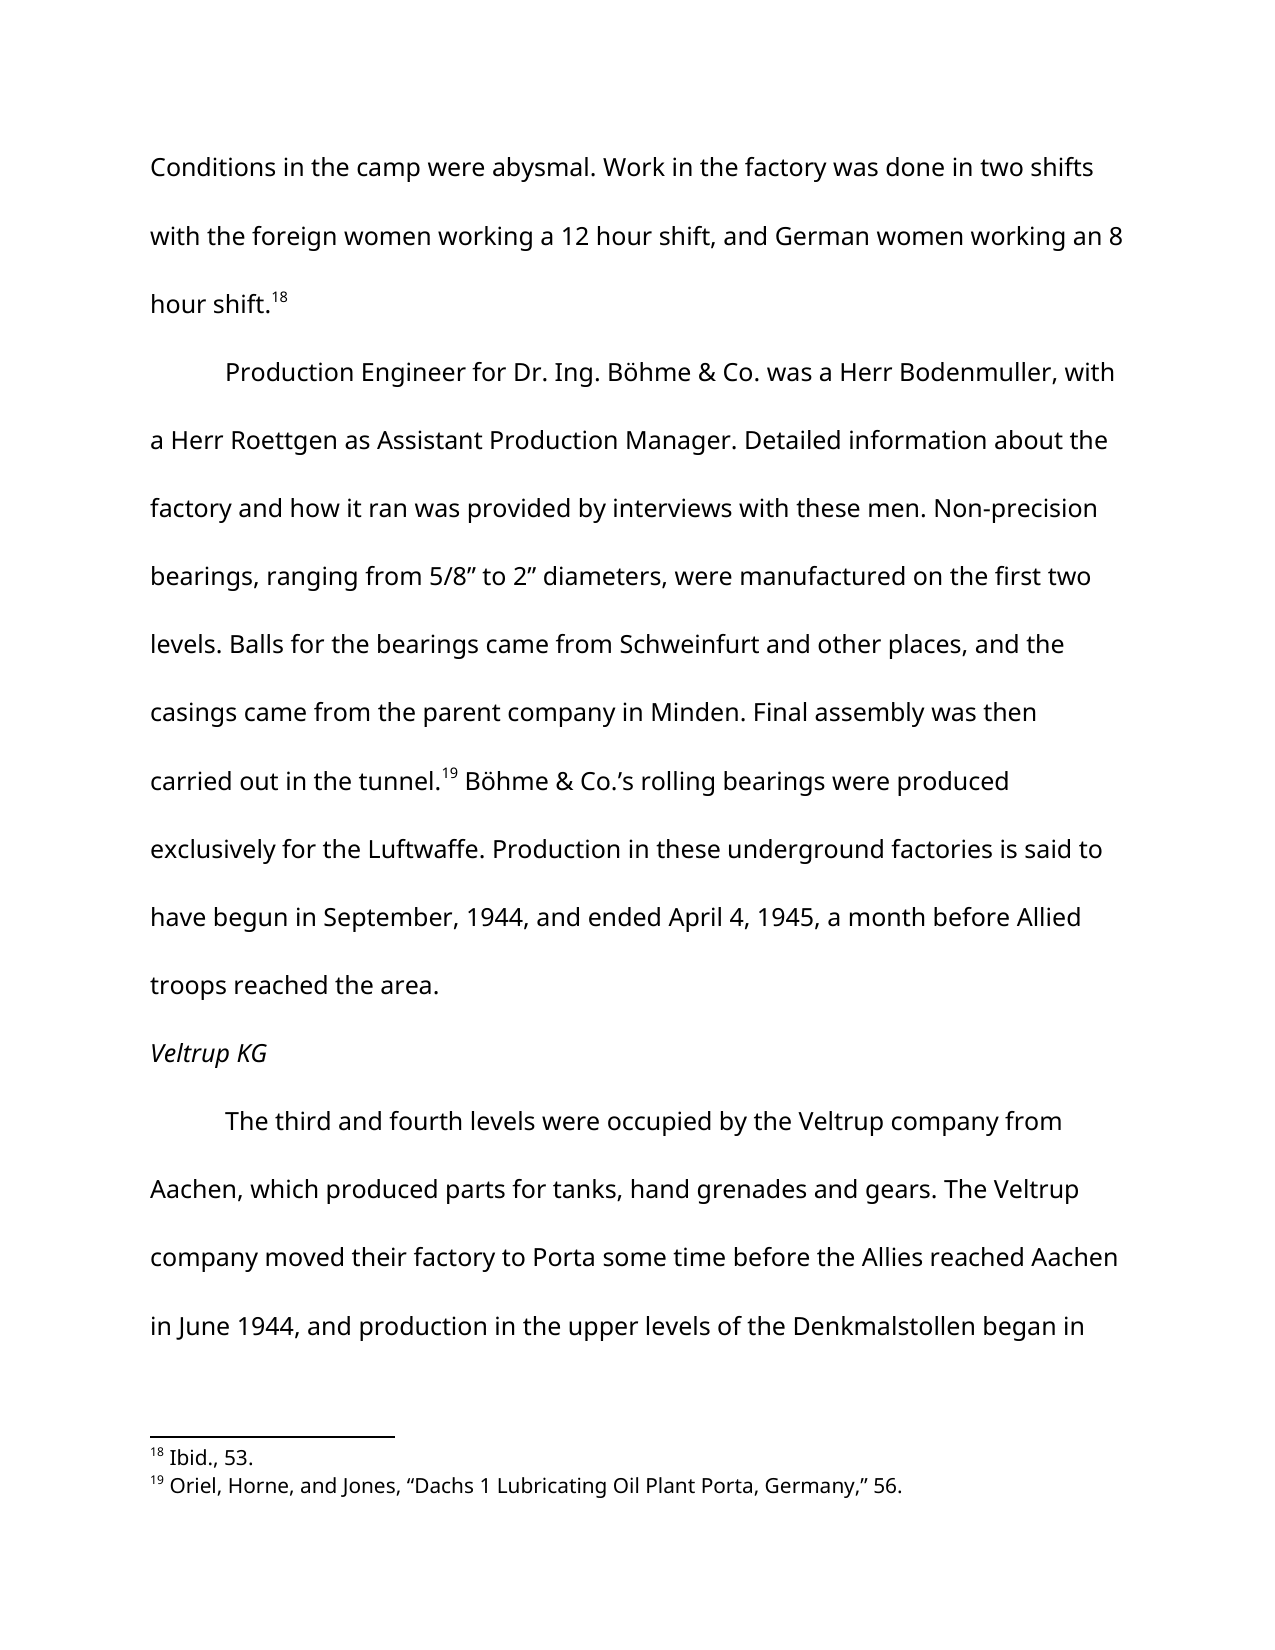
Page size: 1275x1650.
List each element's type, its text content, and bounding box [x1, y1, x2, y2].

text Ibid., 53. [150, 1443, 1125, 1472]
text The third and fourth levels were occupied by the Veltrup company from Aachen, which produced parts for tanks, hand grenades and gears. The Veltrup company moved their factory to Porta some time before the Allies reached Aachen in June 1944, and production in the upper levels of the Denkmalstollen began in [150, 1104, 1125, 1342]
text Veltrup KG [150, 1036, 1125, 1070]
text Oriel, Horne, and Jones, “Dachs 1 Lubricating Oil Plant Porta, Germany,” 56. [150, 1472, 1125, 1500]
text Production Engineer for Dr. Ing. Böhme & Co. was a Herr Bodenmuller, with a Herr Roettgen as Assistant Production Manager. Detailed information about the factory and how it ran was provided by interviews with these men. Non-precision bearings, ranging from 5/8” to 2” diameters, were manufactured on the first two levels. Balls for the bearings came from Schweinfurt and other places, and the casings came from the parent company in Minden. Final assembly was then carried out in the tunnel. Böhme & Co.’s rolling bearings were produced exclusively for the Luftwaffe. Production in these underground factories is said to have begun in September, 1944, and ended April 4, 1945, a month before Allied troops reached the area. [150, 354, 1125, 1002]
text Conditions in the camp were abysmal. Work in the factory was done in two shifts with the foreign women working a 12 hour shift, and German women working an 8 hour shift. [150, 150, 1125, 320]
